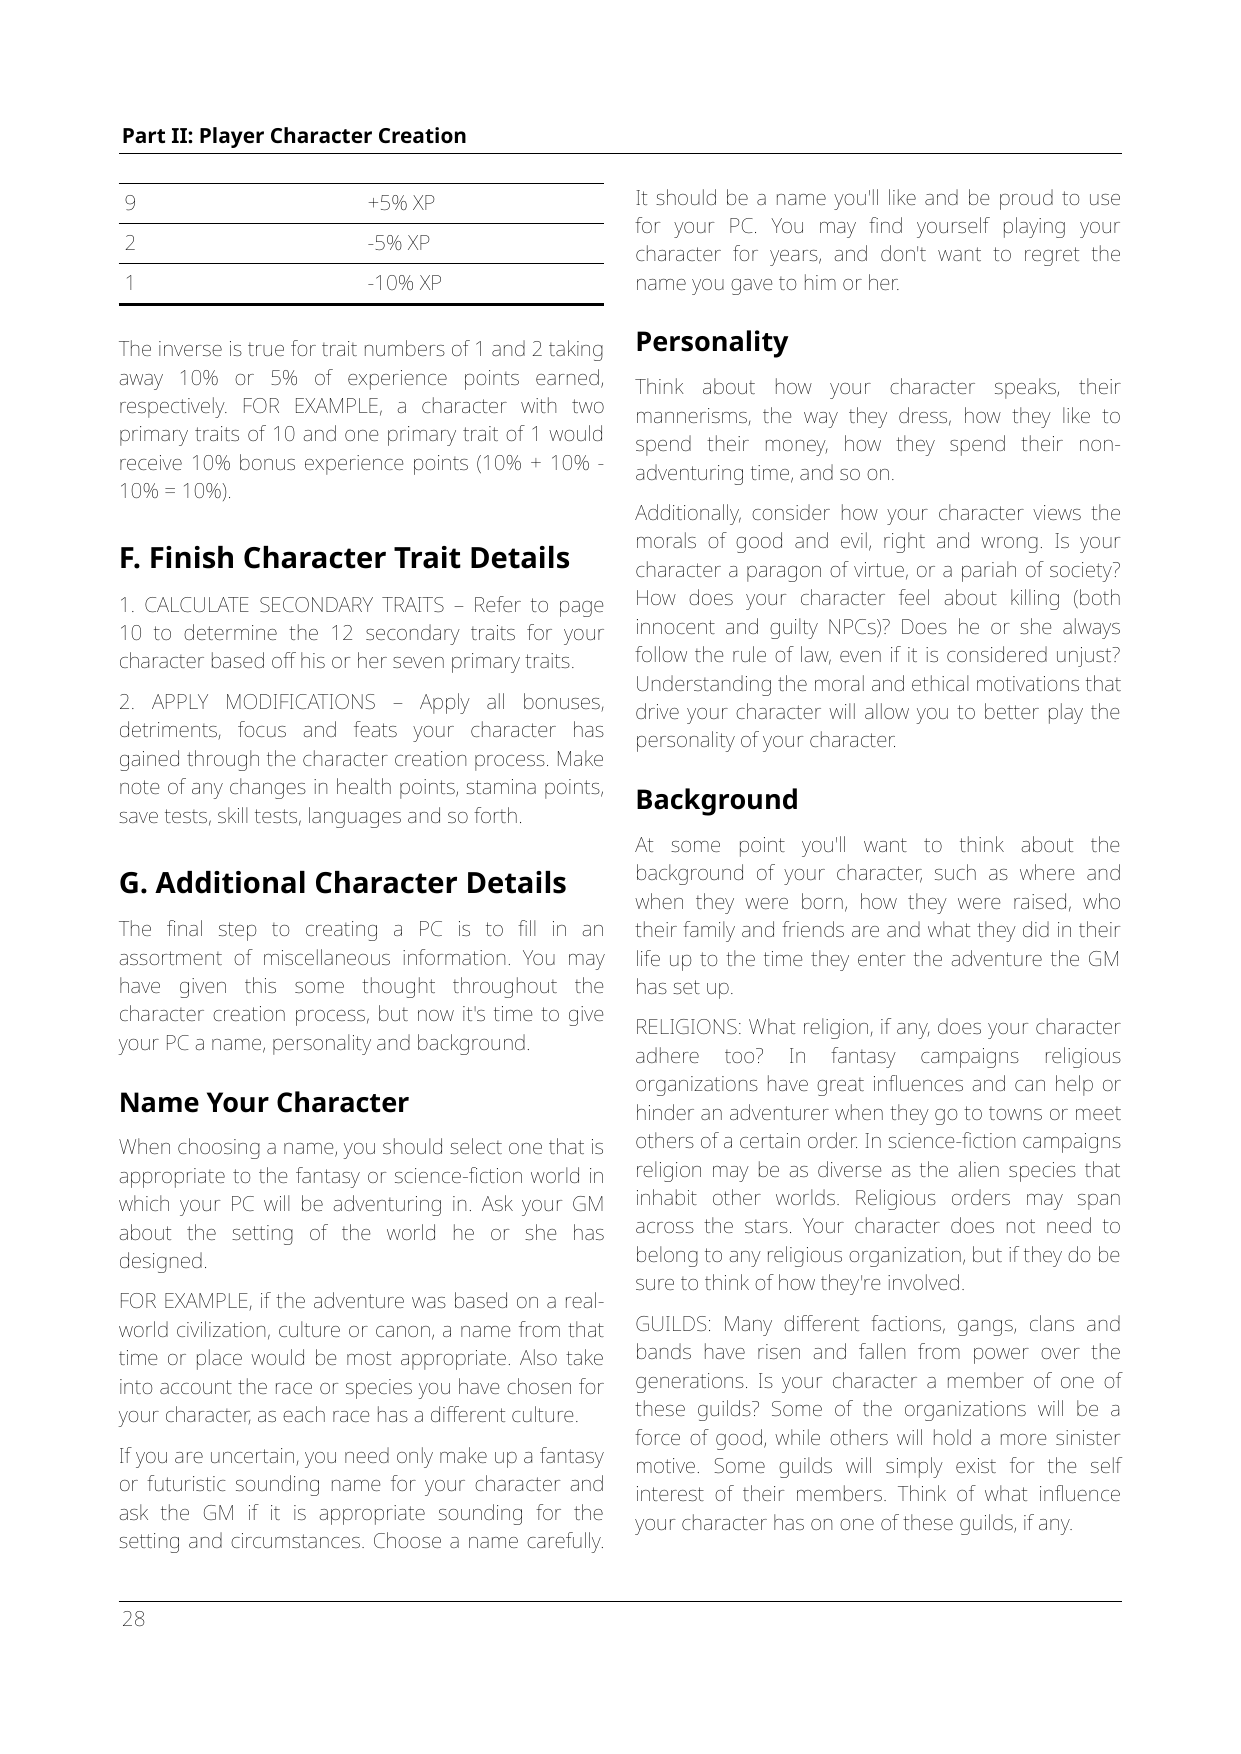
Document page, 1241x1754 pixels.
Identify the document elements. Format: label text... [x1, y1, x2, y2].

text It should be a name you'll like and be proud to use for your PC. You may find yourself playing your character for years, and don't want to regret the name you gave to him or her. [635, 183, 1122, 296]
text GUILDS: Many different factions, gangs, clans and bands have risen and fallen from power over the generations. Is your character a member of one of these guilds? Some of the organizations will be a force of good, while others will hold a more sinister motive. Some guilds will simply exist for the self interest of their members. Think of what influence your character has on one of these guilds, if any. [635, 1309, 1122, 1536]
subtitle Background [635, 781, 1122, 817]
subtitle Personality [635, 323, 1122, 360]
text At some point you'll want to think about the background of your character, such as where and when they were born, how they were raised, who their family and friends are and what they did in their life up to the time they enter the adventure the GM has set up. [635, 830, 1122, 1001]
text 1. CALCULATE SECONDARY TRAITS – Refer to page 7 to determine the 12 secondary traits for your character based off his or her seven primary traits. [118, 590, 605, 675]
text RELIGIONS: What religion, if any, does your character adhere too? In fantasy campaigns religious organizations have great influences and can help or hinder an adventurer when they go to towns or meet others of a certain order. In science-fiction campaigns religion may be as diverse as the alien species that inhabit other worlds. Religious orders may span across the stars. Your character does not need to belong to any religious organization, but if they do be sure to think of how they're involved. [635, 1012, 1122, 1297]
table_cell 9 [119, 184, 361, 223]
text The final step to creating a PC is to fill in an assortment of miscellaneous information. You may have given this some thought throughout the character creation process, but now it's time to give your PC a name, personality and background. [118, 914, 605, 1056]
text FOR EXAMPLE, if the adventure was based on a real-world civilization, culture or canon, a name from that time or place would be most appropriate. Also take into account the race or species you have chosen for your character, as each race has a different culture. [118, 1287, 605, 1429]
text The inverse is true for trait numbers of 1 and 2 taking away 10% or 5% of experience points earned, respectively. FOR EXAMPLE, a character with two primary traits of 10 and one primary trait of 1 would receive 10% bonus experience points (10% + 10% - 10% = 10%). [118, 306, 605, 505]
text When choosing a name, you should select one that is appropriate to the fantasy or science-fiction world in which your PC will be adventuring in. Ask your GM about the setting of the world he or she has designed. [118, 1132, 605, 1274]
text 2. APPLY MODIFICATIONS – Apply all bonuses, detriments, focus and feats your character has gained through the character creation process. Make note of any changes in health points, stamina points, save tests, skill tests, languages and so forth. [118, 687, 605, 829]
table_cell -5% XP [361, 224, 604, 263]
table_cell +5% XP [361, 184, 604, 223]
text If you are uncertain, you need only make up a fantasy or futuristic sounding name for your character and ask the GM if it is appropriate sounding for the setting and circumstances. Choose a name carefully. [118, 1441, 605, 1554]
subtitle G. Additional Character Details [118, 862, 605, 902]
text Additionally, consider how your character views the morals of good and evil, right and wrong. Is your character a paragon of virtue, or a pariah of society? How does your character feel about killing (both innocent and guilty NPCs)? Does he or she always follow the rule of law, even if it is considered unjust? Understanding the moral and ethical motivations that drive your character will allow you to better play the personality of your character. [635, 498, 1122, 754]
text Think about how your character speaks, their mannerisms, the way they dress, how they like to spend their money, how they spend their non-adventuring time, and so on. [635, 372, 1122, 486]
table_cell -10% XP [361, 264, 604, 303]
subtitle Name Your Character [118, 1083, 605, 1120]
table_cell 1 [119, 264, 361, 303]
table_cell 2 [119, 224, 361, 263]
subtitle F. Finish Character Trait Details [118, 538, 605, 577]
